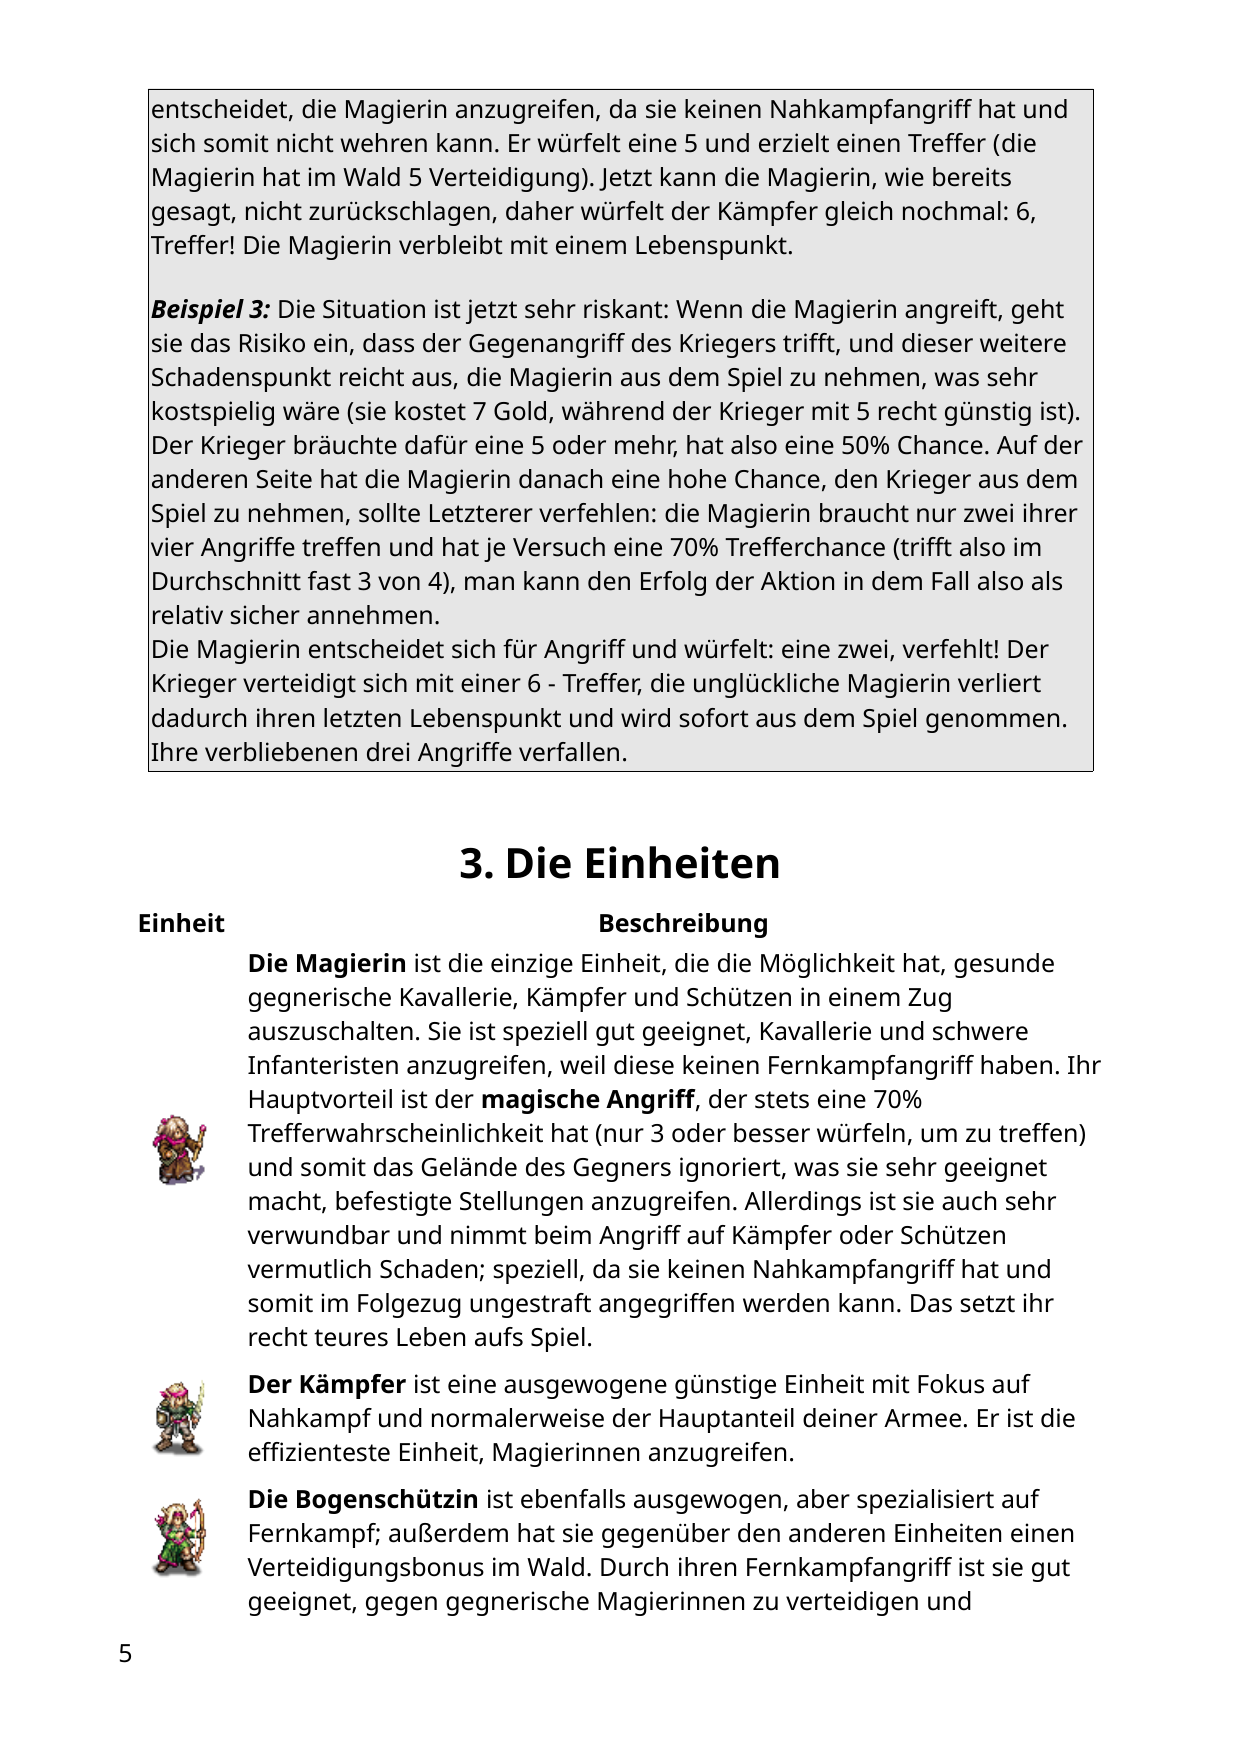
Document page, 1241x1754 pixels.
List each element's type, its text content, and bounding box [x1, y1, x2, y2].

text Beispiel 3: Die Situation ist jetzt sehr riskant: Wenn die Magierin angreift, geht sie das Risiko ein, dass der Gegenangriff des Kriegers trifft, und dieser weitere Schadenspunkt reicht aus, die Magierin aus dem Spiel zu nehmen, was sehr kostspielig wäre (sie kostet 7 Gold, während der Krieger mit 5 recht günstig ist). Der Krieger bräuchte dafür eine 5 oder mehr, hat also eine 50% Chance. Auf der anderen Seite hat die Magierin danach eine hohe Chance, den Krieger aus dem Spiel zu nehmen, sollte Letzterer verfehlen: die Magierin braucht nur zwei ihrer vier Angriffe treffen und hat je Versuch eine 70% Trefferchance (trifft also im Durchschnitt fast 3 von 4), man kann den Erfolg der Aktion in dem Fall also als relativ sicher annehmen. Die Magierin entscheidet sich für Angriff und würfelt: eine zwei, verfehlt! Der Krieger verteidigt sich mit einer 6 - Treffer, die unglückliche Magierin verliert dadurch ihren letzten Lebenspunkt und wird sofort aus dem Spiel genommen. Ihre verbliebenen drei Angriffe verfallen. [149, 288, 1093, 771]
table_header Einheit [118, 903, 244, 942]
text entscheidet, die Magierin anzugreifen, da sie keinen Nahkampfangriff hat und sich somit nicht wehren kann. Er würfelt eine 5 und erzielt einen Treffer (die Magierin hat im Wald 5 Verteidigung). Jetzt kann die Magierin, wie bereits gesagt, nicht zurückschlagen, daher würfelt der Kämpfer gleich nochmal: 6, Treffer! Die Magierin verbleibt mit einem Lebenspunkt. [149, 90, 1093, 262]
table_cell Die Bogenschützin ist ebenfalls ausgewogen, aber spezialisiert auf Fernkampf; außerdem hat sie gegenüber den anderen Einheiten einen Verteidigungsbonus im Wald. Durch ihren Fernkampfangriff ist sie gut geeignet, gegen gegnerische Magierinnen zu verteidigen und [244, 1479, 1122, 1621]
picture [121, 1481, 237, 1597]
table_cell [118, 1479, 244, 1621]
table_cell Der Kämpfer ist eine ausgewogene günstige Einheit mit Fokus auf Nahkampf und normalerweise der Hauptanteil deiner Armee. Er ist die effizienteste Einheit, Magierinnen anzugreifen. [244, 1357, 1122, 1478]
subtitle Die Einheiten [118, 833, 1122, 890]
table_cell [118, 943, 244, 1357]
picture [121, 1092, 237, 1208]
picture [121, 1360, 237, 1476]
table_header Beschreibung [244, 903, 1122, 942]
table_cell [118, 1357, 244, 1478]
table_cell Die Magierin ist die einzige Einheit, die die Möglichkeit hat, gesunde gegnerische Kavallerie, Kämpfer und Schützen in einem Zug auszuschalten. Sie ist speziell gut geeignet, Kavallerie und schwere Infanteristen anzugreifen, weil diese keinen Fernkampfangriff haben. Ihr Hauptvorteil ist der magische Angriff, der stets eine 70% Trefferwahrscheinlichkeit hat (nur 3 oder besser würfeln, um zu treffen) und somit das Gelände des Gegners ignoriert, was sie sehr geeignet macht, befestigte Stellungen anzugreifen. Allerdings ist sie auch sehr verwundbar und nimmt beim Angriff auf Kämpfer oder Schützen vermutlich Schaden; speziell, da sie keinen Nahkampfangriff hat und somit im Folgezug ungestraft angegriffen werden kann. Das setzt ihr recht teures Leben aufs Spiel. [244, 943, 1122, 1357]
